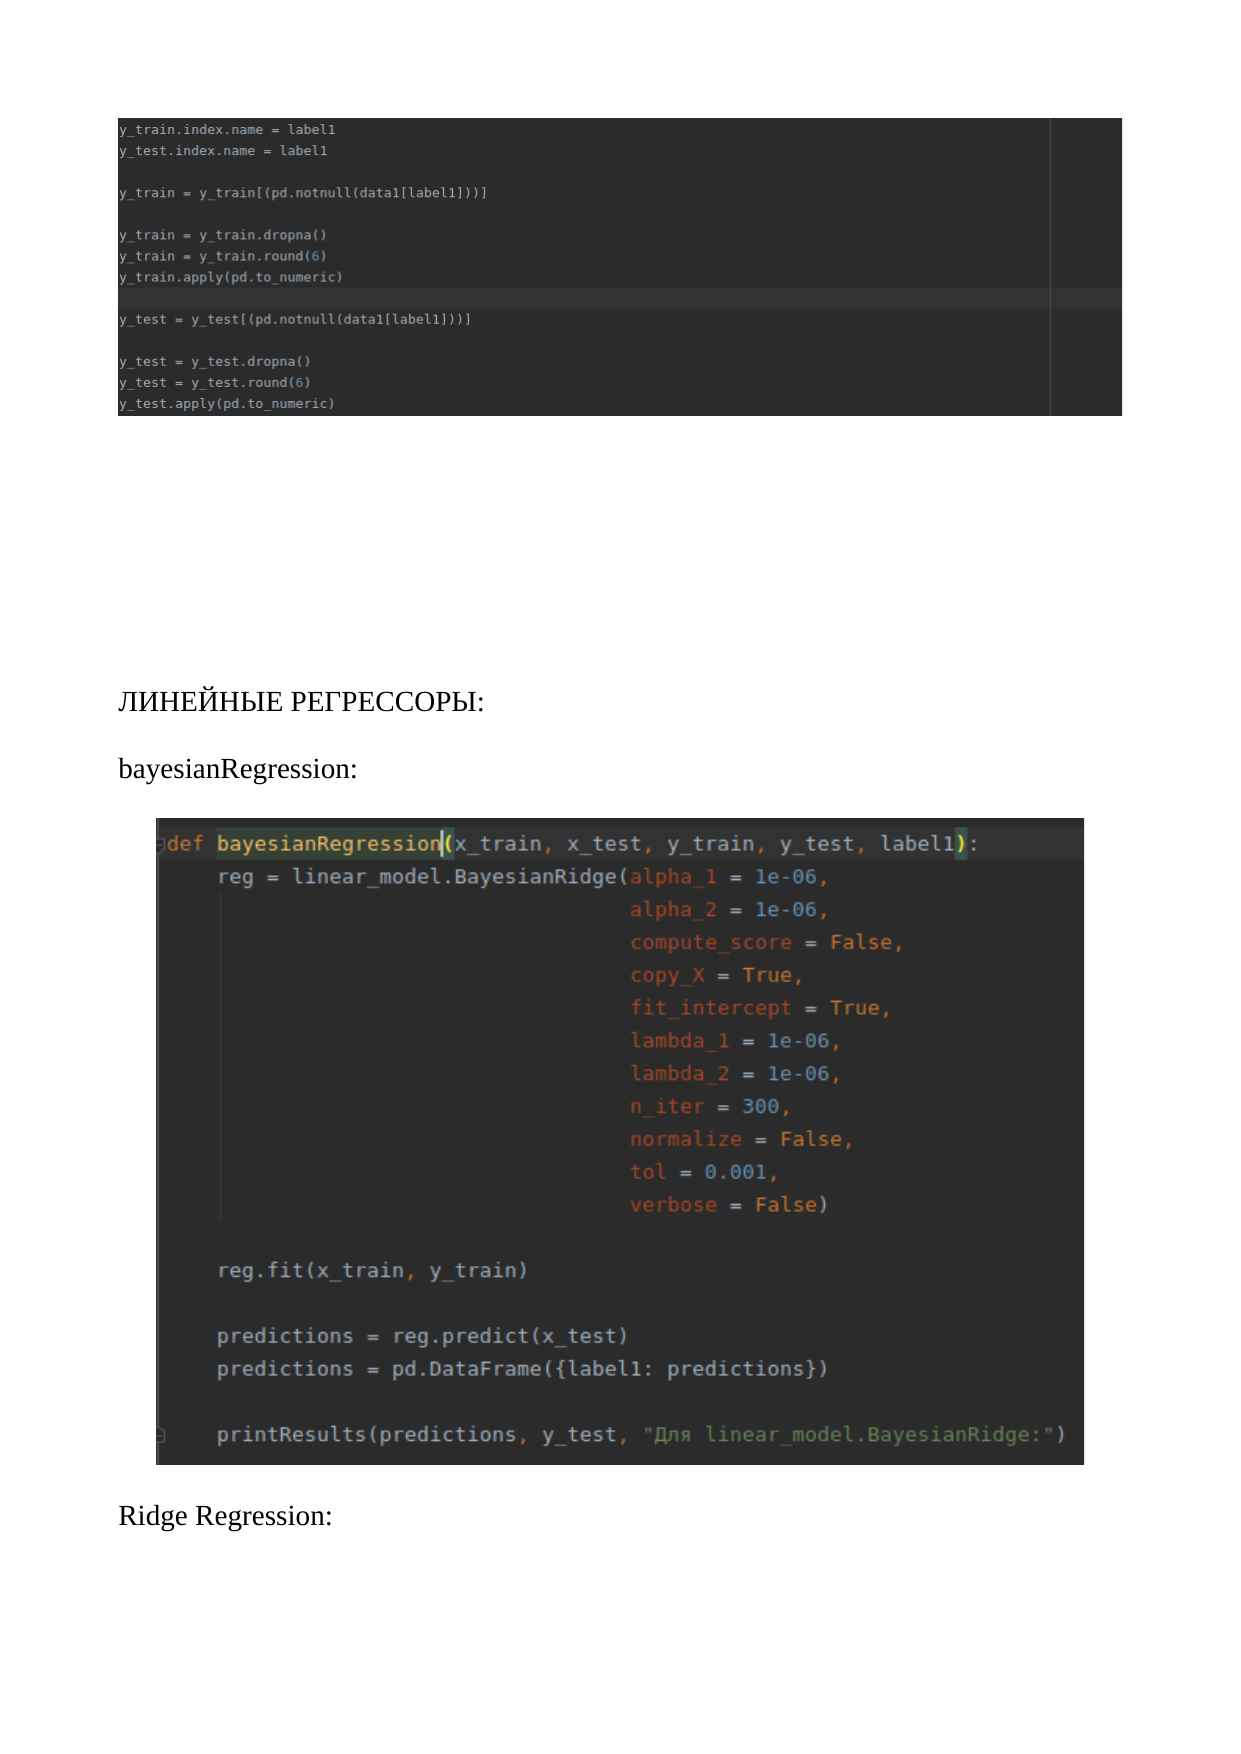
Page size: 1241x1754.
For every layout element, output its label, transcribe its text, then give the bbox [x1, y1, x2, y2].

text bayesianRegression: [118, 751, 1122, 784]
text Ridge Regression: [118, 1498, 1122, 1532]
picture [156, 818, 1085, 1465]
picture [118, 118, 1123, 416]
text ЛИНЕЙНЫЕ РЕГРЕССОРЫ: [118, 684, 1122, 717]
